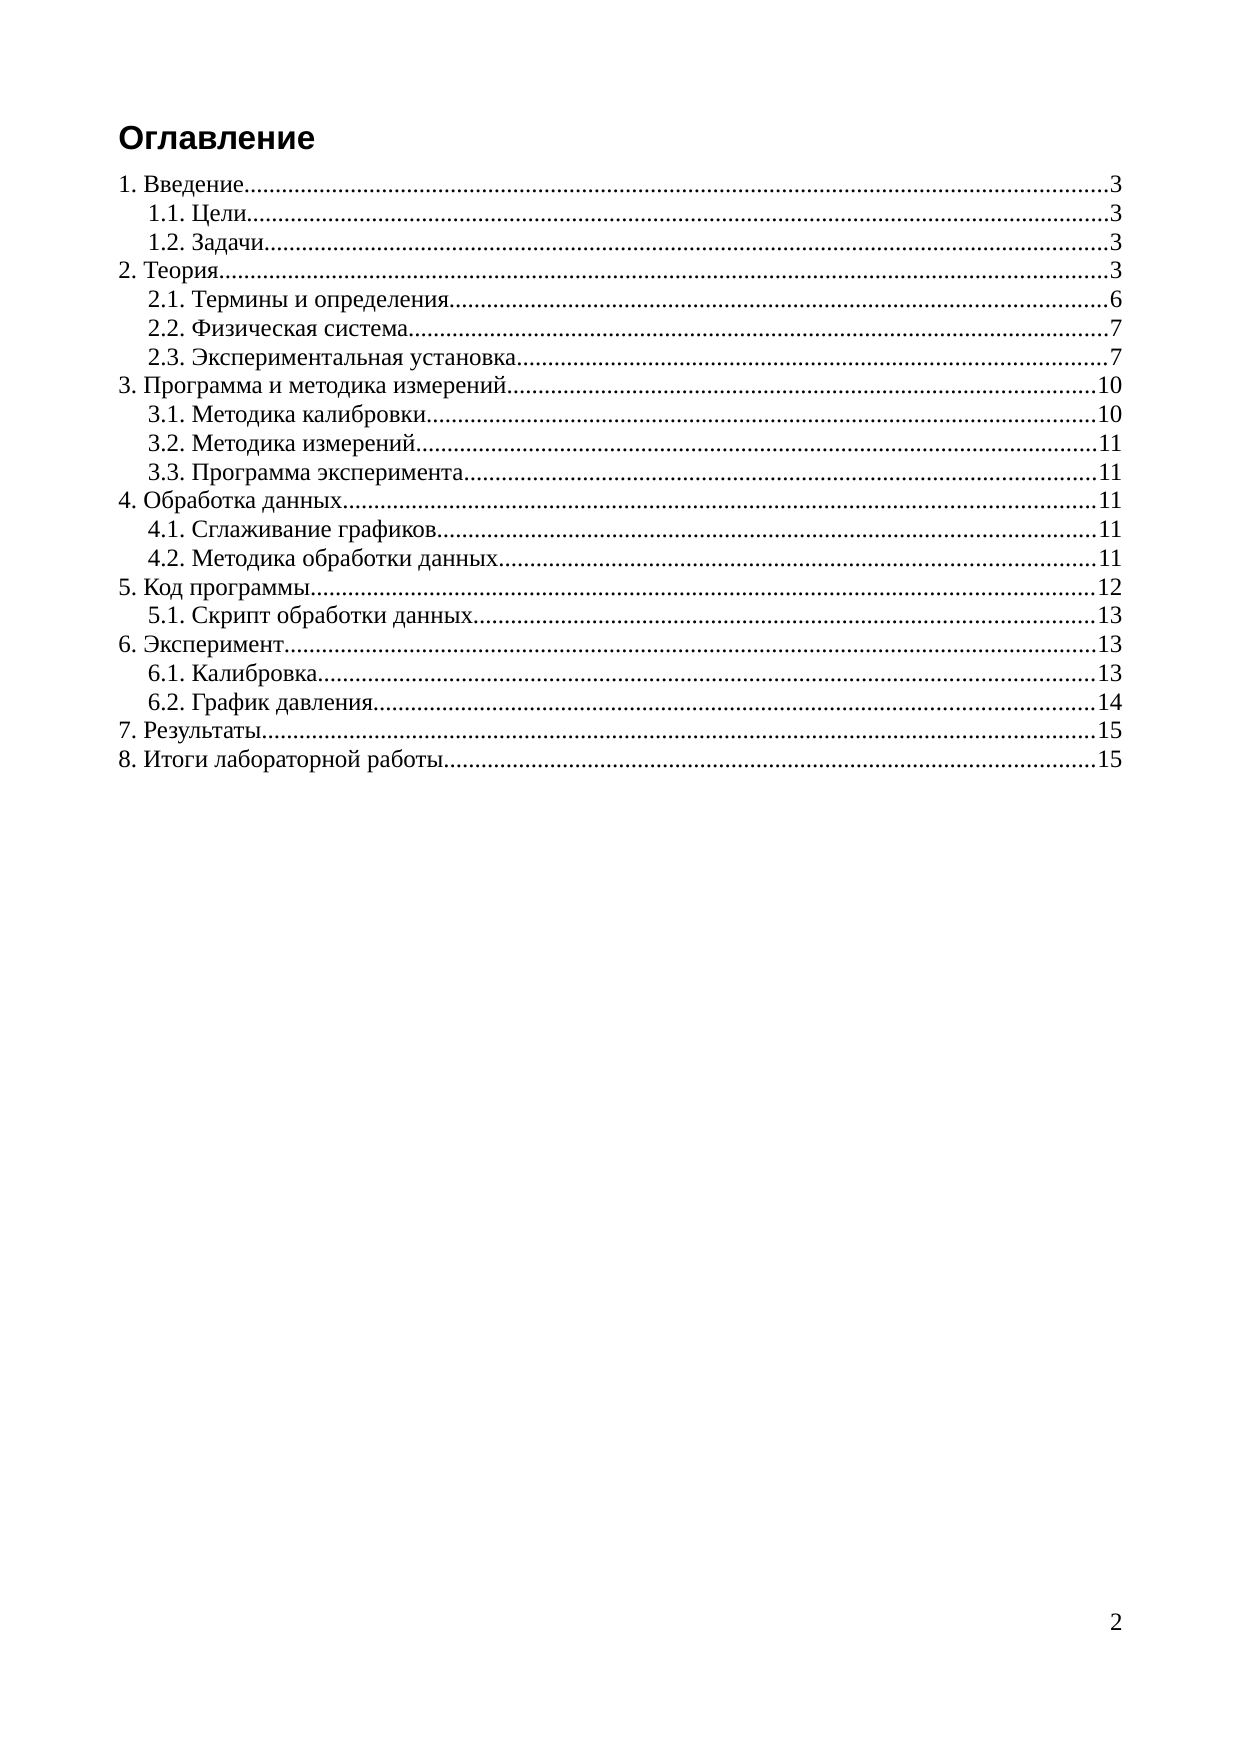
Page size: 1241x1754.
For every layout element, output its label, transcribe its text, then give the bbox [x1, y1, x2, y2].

text 4. Обработка данных 11 [118, 485, 1122, 514]
text 5.1. Скрипт обработки данных 13 [148, 600, 1122, 629]
text 6.2. График давления 14 [148, 687, 1122, 715]
text 5. Код программы 12 [118, 572, 1122, 600]
text 1.2. Задачи 3 [148, 227, 1122, 255]
text 3.1. Методика калибровки 10 [148, 399, 1122, 428]
text 1.1. Цели 3 [148, 198, 1122, 227]
text 3.2. Методика измерений 11 [148, 428, 1122, 457]
text 6.1. Калибровка 13 [148, 658, 1122, 687]
text 3. Программа и методика измерений 10 [118, 370, 1122, 399]
text 2.2. Физическая система. 7 [148, 313, 1122, 342]
text 2.3. Экспериментальная установка 7 [148, 342, 1122, 370]
text 1. Введение 3 [118, 169, 1122, 198]
text 3.3. Программа эксперимента 11 [148, 457, 1122, 485]
text 2. Теория 3 [118, 255, 1122, 284]
text 8. Итоги лабораторной работы 15 [118, 744, 1122, 773]
text 7. Результаты 15 [118, 715, 1122, 744]
text 6. Эксперимент 13 [118, 629, 1122, 658]
text 4.1. Сглаживание графиков 11 [148, 514, 1122, 543]
subtitle Оглавление [118, 118, 1122, 157]
text 2.1. Термины и определения 6 [148, 284, 1122, 313]
text 4.2. Методика обработки данных 11 [148, 543, 1122, 572]
